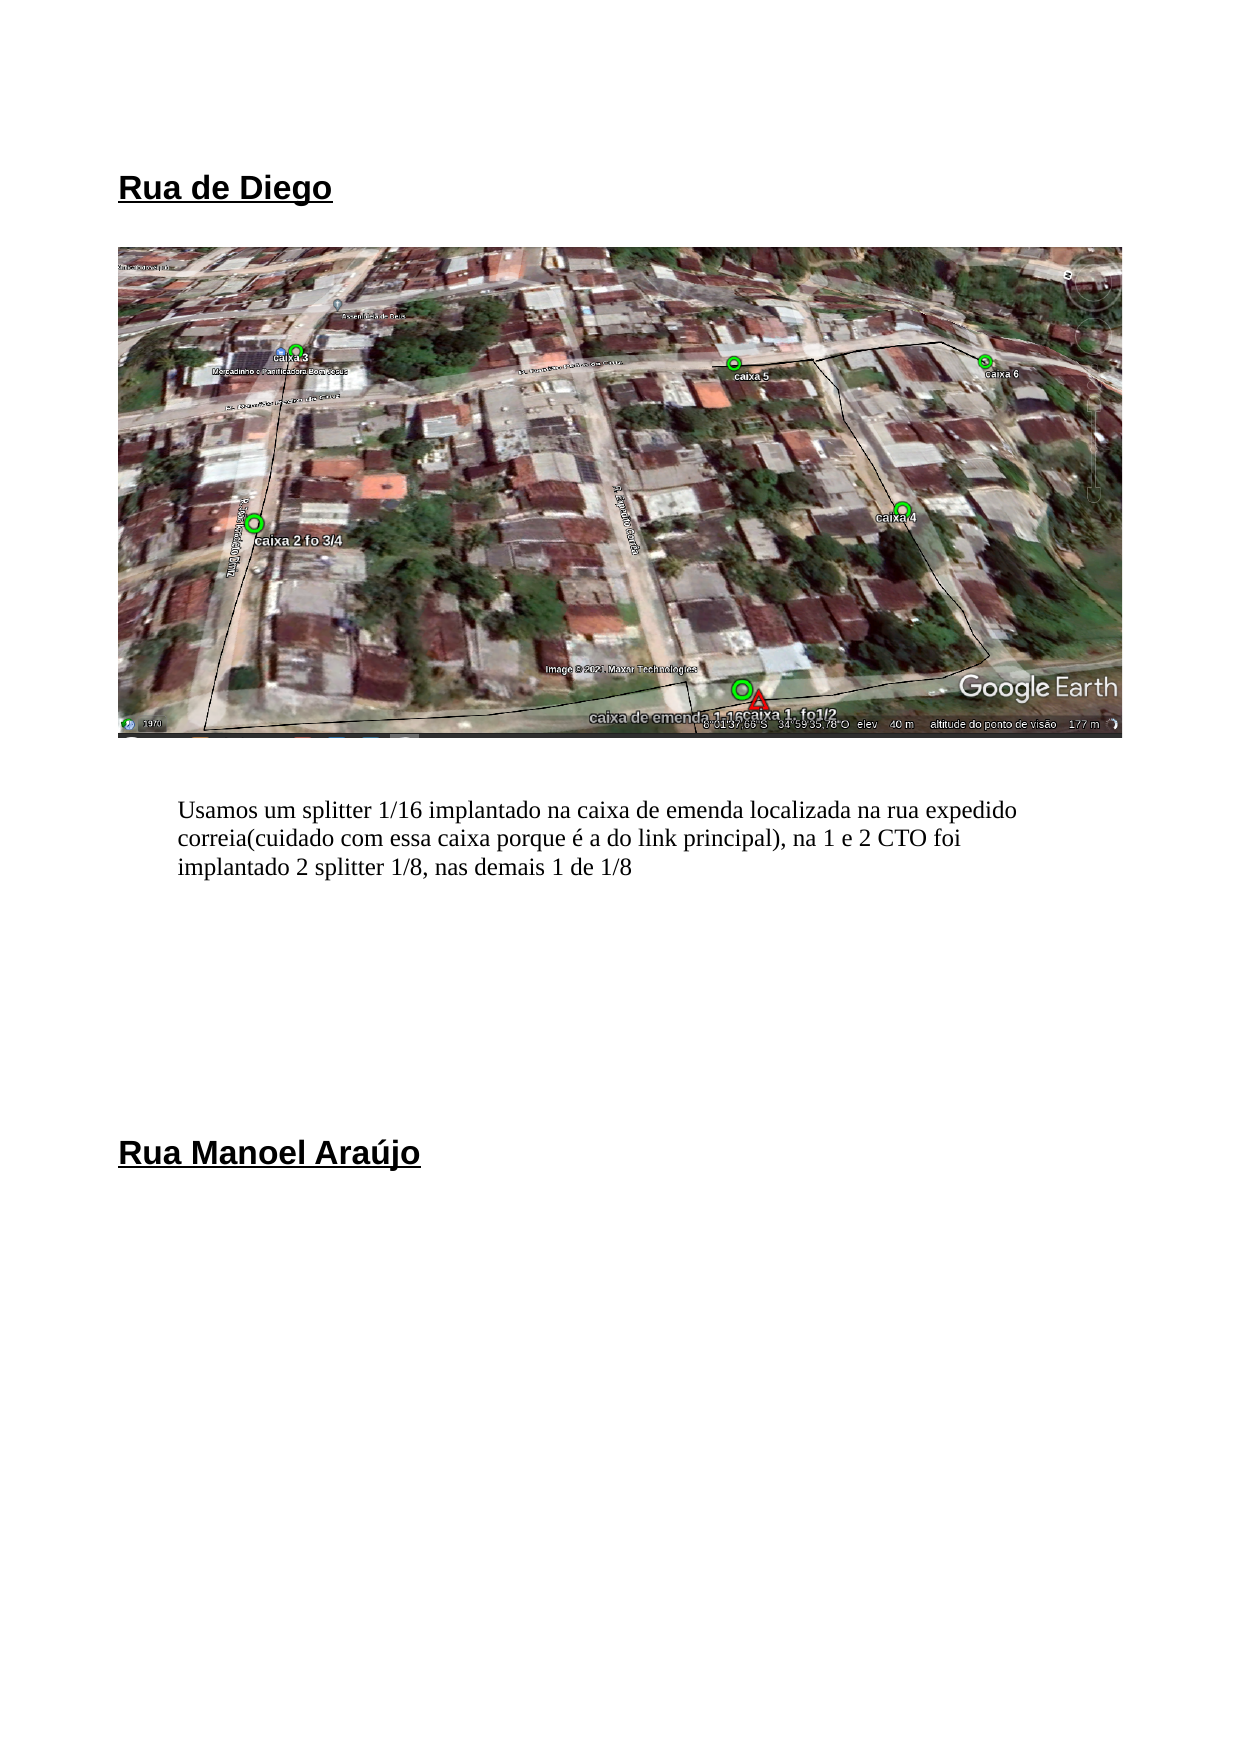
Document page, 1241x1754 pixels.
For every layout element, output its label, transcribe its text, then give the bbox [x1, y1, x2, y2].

text Usamos um splitter 1/16 implantado na caixa de emenda localizada na rua expedido correia(cuidado com essa caixa porque é a do link principal), na 1 e 2 CTO foi implantado 2 splitter 1/8, nas demais 1 de 1/8 [177, 795, 1063, 881]
picture [118, 247, 1123, 738]
subtitle Rua Manoel Araújo [118, 1133, 1122, 1171]
subtitle Rua de Diego [118, 168, 1122, 206]
